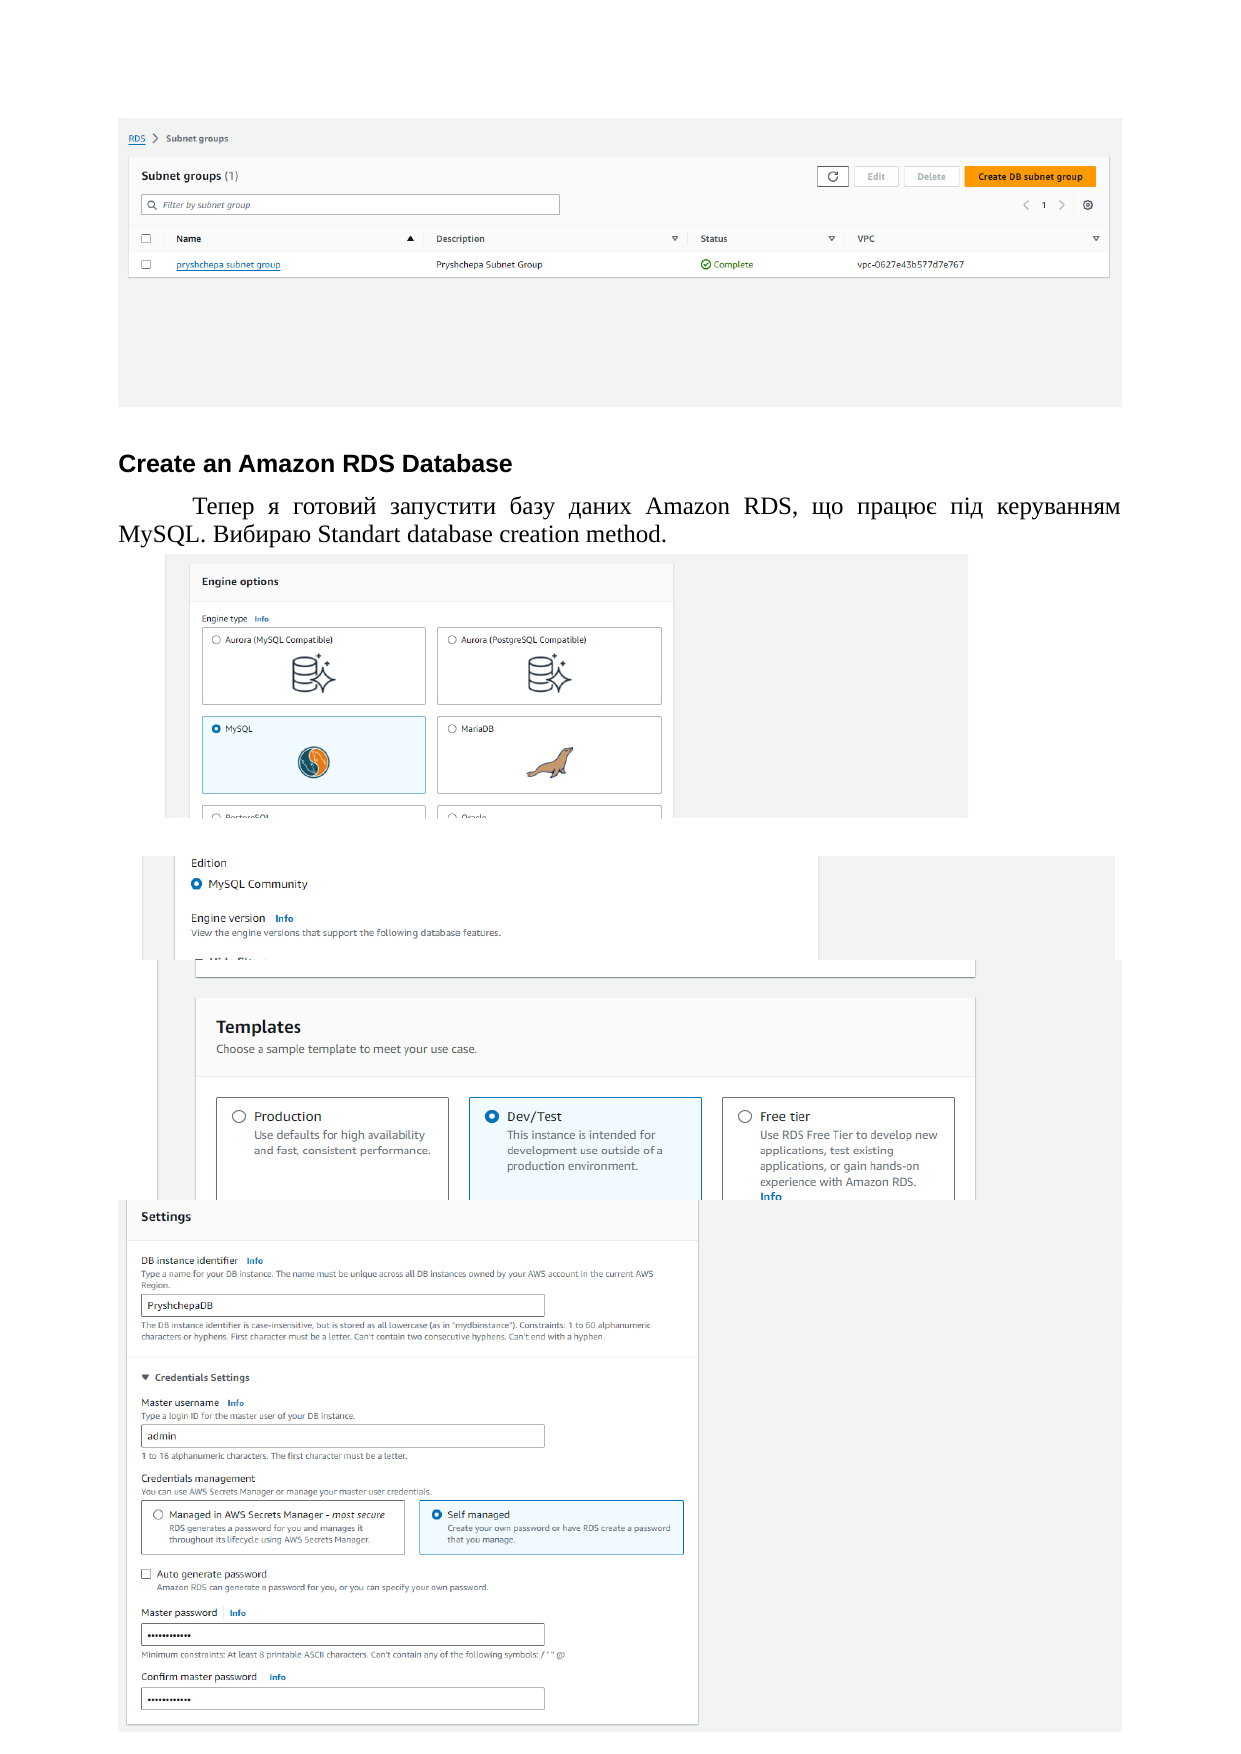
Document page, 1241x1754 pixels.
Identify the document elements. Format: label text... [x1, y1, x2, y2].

text Тепер я готовий запустити базу даних Amazon RDS, що працює під керуванням MySQL. Вибираю Standart database creation method. [118, 491, 1122, 548]
picture [118, 118, 1123, 407]
subtitle Create an Amazon RDS Database [118, 449, 1122, 478]
picture [141, 554, 969, 818]
picture [110, 856, 1123, 1732]
